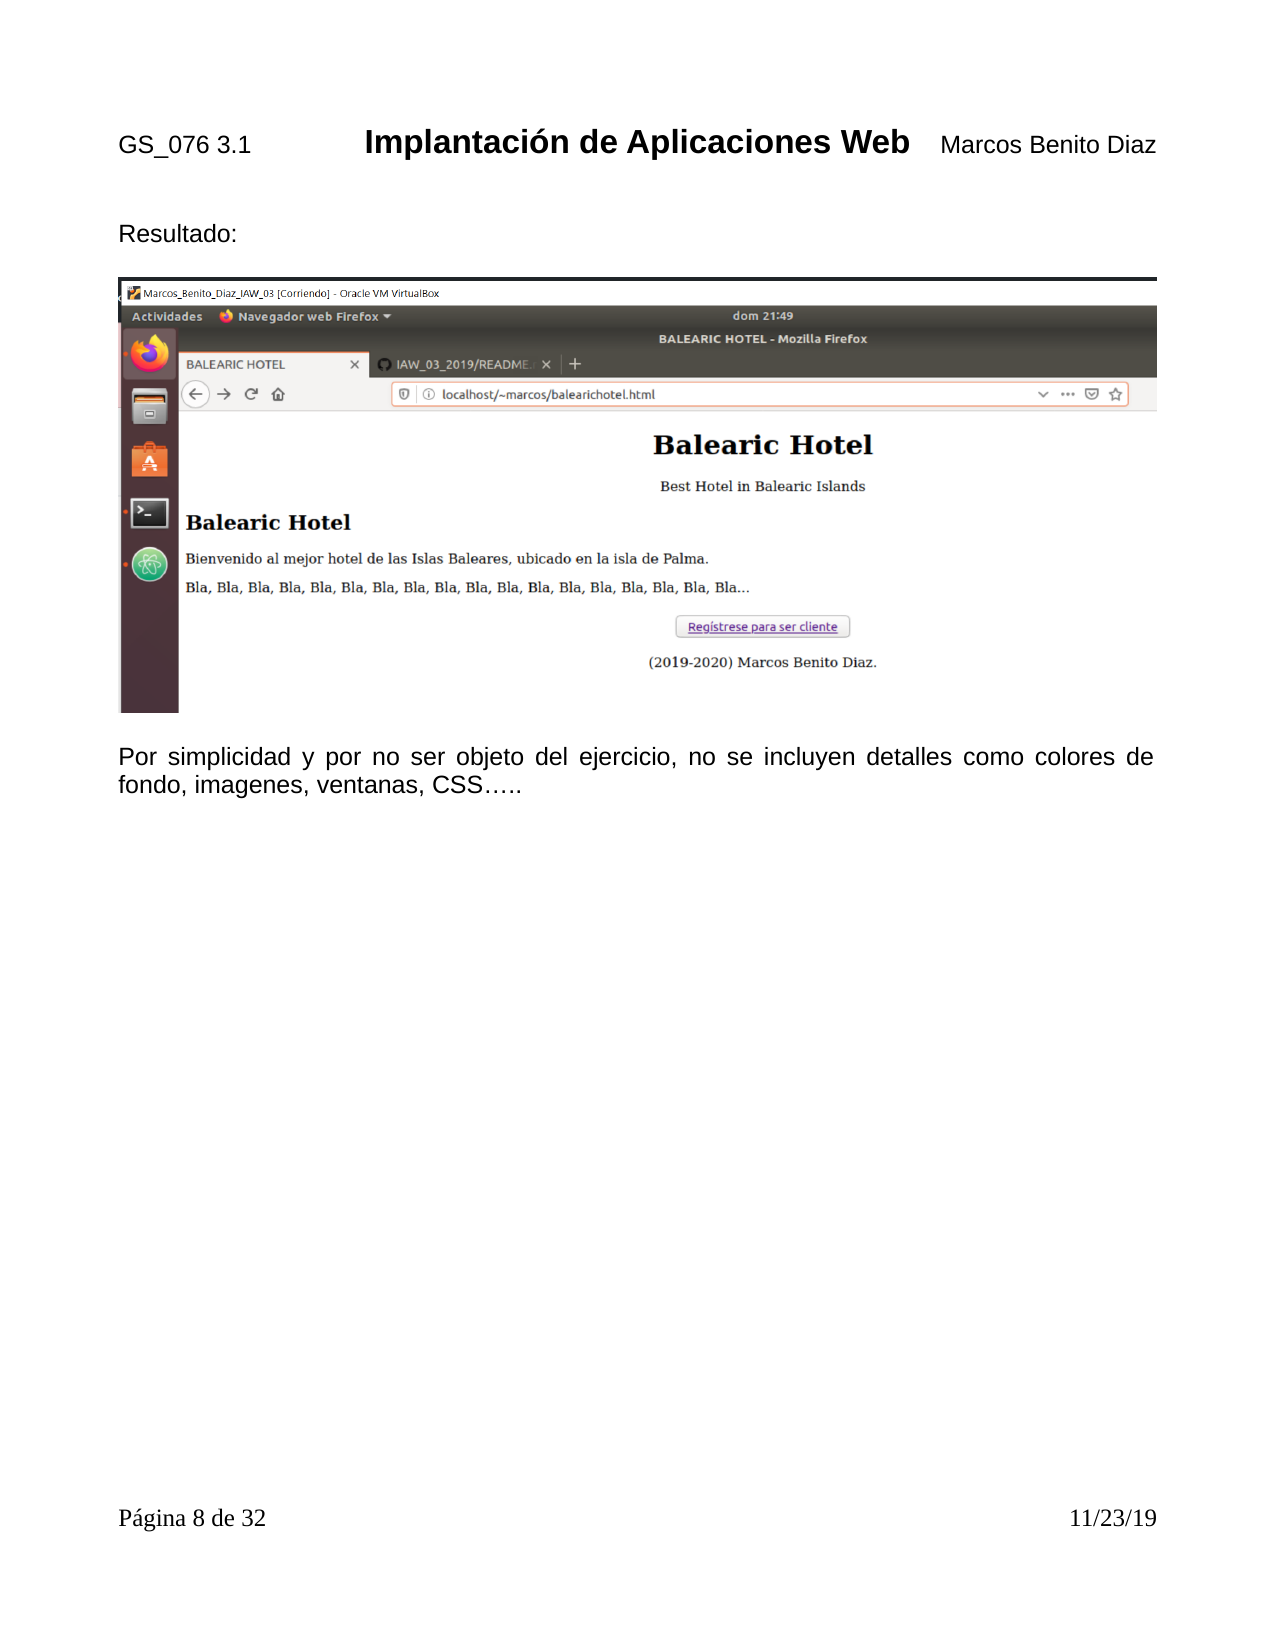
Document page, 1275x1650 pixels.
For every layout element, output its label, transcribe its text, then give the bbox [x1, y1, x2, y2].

text Por simplicidad y por no ser objeto del ejercicio, no se incluyen detalles como colores de fondo, imagenes, ventanas, CSS….. [118, 742, 1157, 799]
text Resultado: [118, 219, 1157, 248]
picture [118, 277, 1157, 713]
